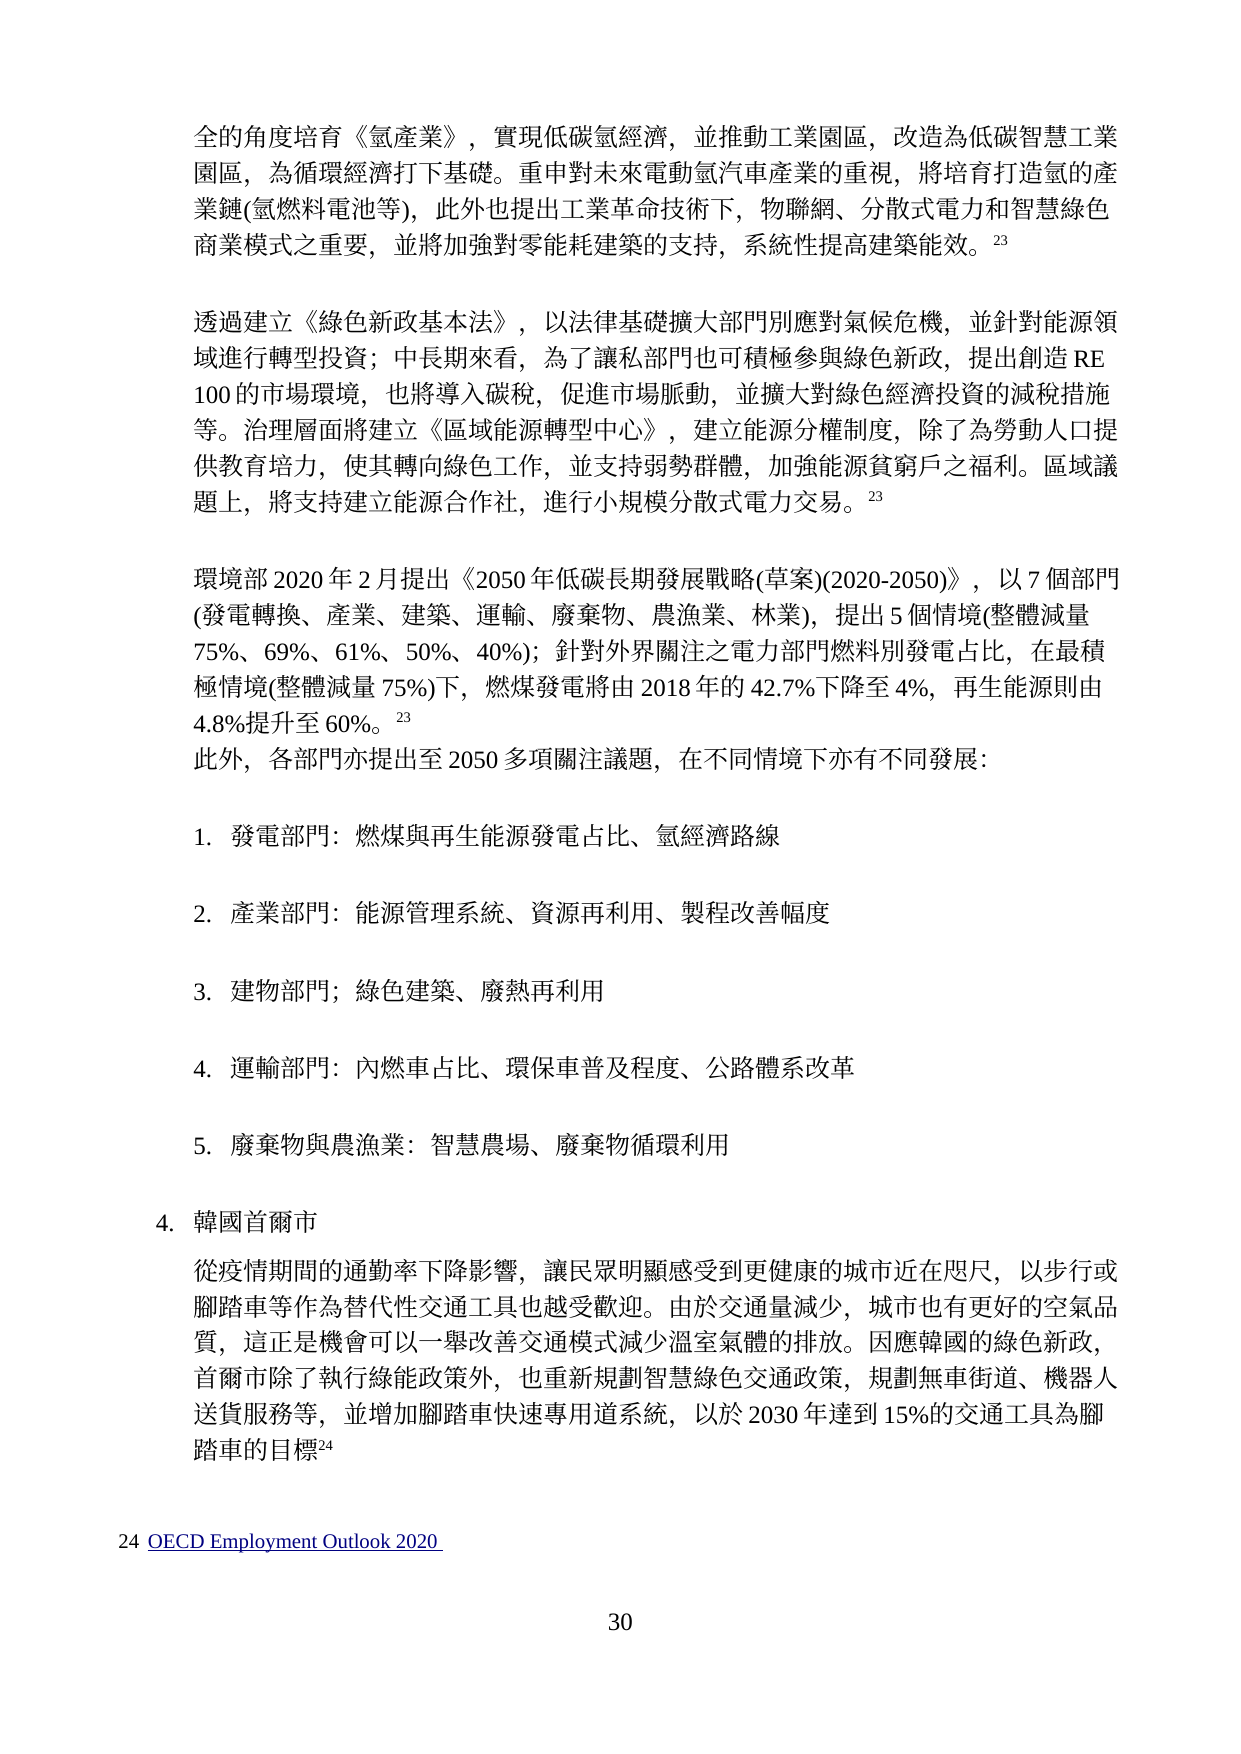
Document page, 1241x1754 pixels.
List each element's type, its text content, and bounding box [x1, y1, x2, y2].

list 發電部門：燃煤與再生能源發電占比、氫經濟路線 [193, 817, 1122, 882]
list 產業部門：能源管理系統、資源再利用、製程改善幅度 [193, 894, 1122, 959]
list 韓國首爾市 [156, 1203, 1122, 1239]
list 從疫情期間的通勤率下降影響，讓民眾明顯感受到更健康的城市近在咫尺，以步行或腳踏車等作為替代性交通工具也越受歡迎。由於交通量減少，城市也有更好的空氣品質，這正是機會可以一舉改善交通模式減少溫室氣體的排放。因應韓國的綠色新政，首爾市除了執行綠能政策外，也重新規劃智慧綠色交通政策，規劃無車街道、機器人送貨服務等，並增加腳踏車快速專用道系統，以於2030年達到15%的交通工具為腳踏車的目標 [156, 1251, 1122, 1496]
list 環境部2020年2月提出《2050年低碳長期發展戰略(草案)(2020-2050)》，以7個部門(發電轉換、產業、建築、運輸、廢棄物、農漁業、林業)，提出5個情境(整體減量75%、69%、61%、50%、40%)；針對外界關注之電力部門燃料別發電占比，在最積極情境(整體減量75%)下，燃煤發電將由2018年的42.7%下降至4%，再生能源則由4.8%提升至60%。23 此外，各部門亦提出至2050多項關注議題，在不同情境下亦有不同發展： [156, 560, 1122, 804]
list OECD Employment Outlook 2020 [118, 1529, 1122, 1578]
list 全的角度培育《氫產業》，實現低碳氫經濟，並推動工業園區，改造為低碳智慧工業園區，為循環經濟打下基礎。重申對未來電動氫汽車產業的重視，將培育打造氫的產業鏈(氫燃料電池等)，此外也提出工業革命技術下，物聯網、分散式電力和智慧綠色商業模式之重要，並將加強對零能耗建築的支持，系統性提高建築能效。23 [156, 118, 1122, 291]
list 運輸部門：內燃車占比、環保車普及程度、公路體系改革 [193, 1048, 1122, 1113]
list 透過建立《綠色新政基本法》，以法律基礎擴大部門別應對氣候危機，並針對能源領域進行轉型投資；中長期來看，為了讓私部門也可積極參與綠色新政，提出創造RE 100的市場環境，也將導入碳稅，促進市場脈動，並擴大對綠色經濟投資的減稅措施等。治理層面將建立《區域能源轉型中心》，建立能源分權制度，除了為勞動人口提供教育培力，使其轉向綠色工作，並支持弱勢群體，加強能源貧窮戶之福利。區域議題上，將支持建立能源合作社，進行小規模分散式電力交易。23 [156, 303, 1122, 547]
list 建物部門；綠色建築、廢熱再利用 [193, 971, 1122, 1036]
list 廢棄物與農漁業：智慧農場、廢棄物循環利用 [193, 1126, 1122, 1190]
